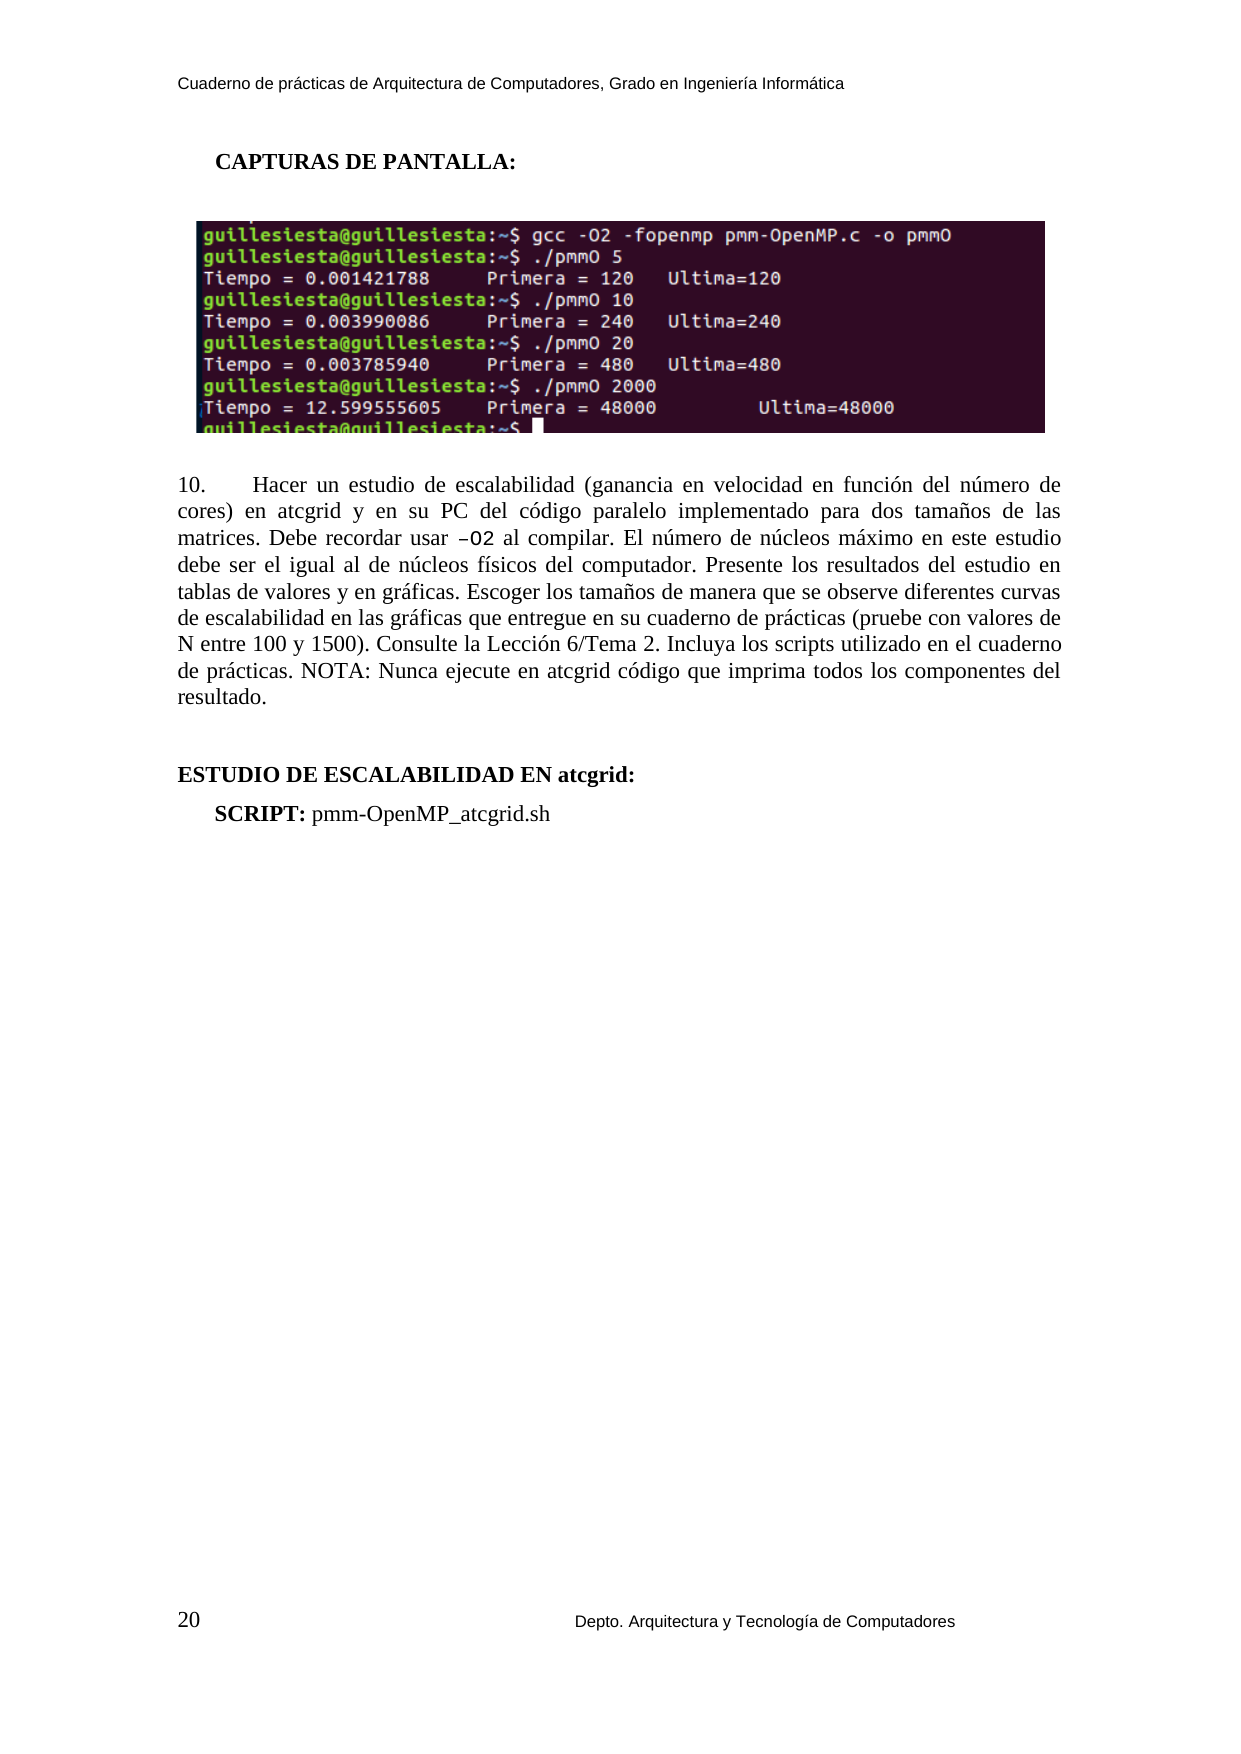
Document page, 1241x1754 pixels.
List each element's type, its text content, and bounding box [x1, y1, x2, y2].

list Hacer un estudio de escalabilidad (ganancia en velocidad en función del número de cores) en atcgrid y en su PC del código paralelo implementado para dos tamaños de las matrices. Debe recordar usar –O2 al compilar. El número de núcleos máximo en este estudio debe ser el igual al de núcleos físicos del computador. Presente los resultados del estudio en tablas de valores y en gráficas. Escoger los tamaños de manera que se observe diferentes curvas de escalabilidad en las gráficas que entregue en su cuaderno de prácticas (pruebe con valores de N entre 100 y 1500). Consulte la Lección 6/Tema 2. Incluya los scripts utilizado en el cuaderno de prácticas. NOTA: Nunca ejecute en atcgrid código que imprima todos los componentes del resultado. [177, 471, 1063, 709]
picture [196, 221, 1045, 433]
list SCRIPT: pmm-OpenMP_atcgrid.sh [214, 800, 1063, 826]
list ESTUDIO DE ESCALABILIDAD EN atcgrid: [177, 761, 1063, 787]
text CAPTURAS DE PANTALLA: [215, 148, 1063, 174]
